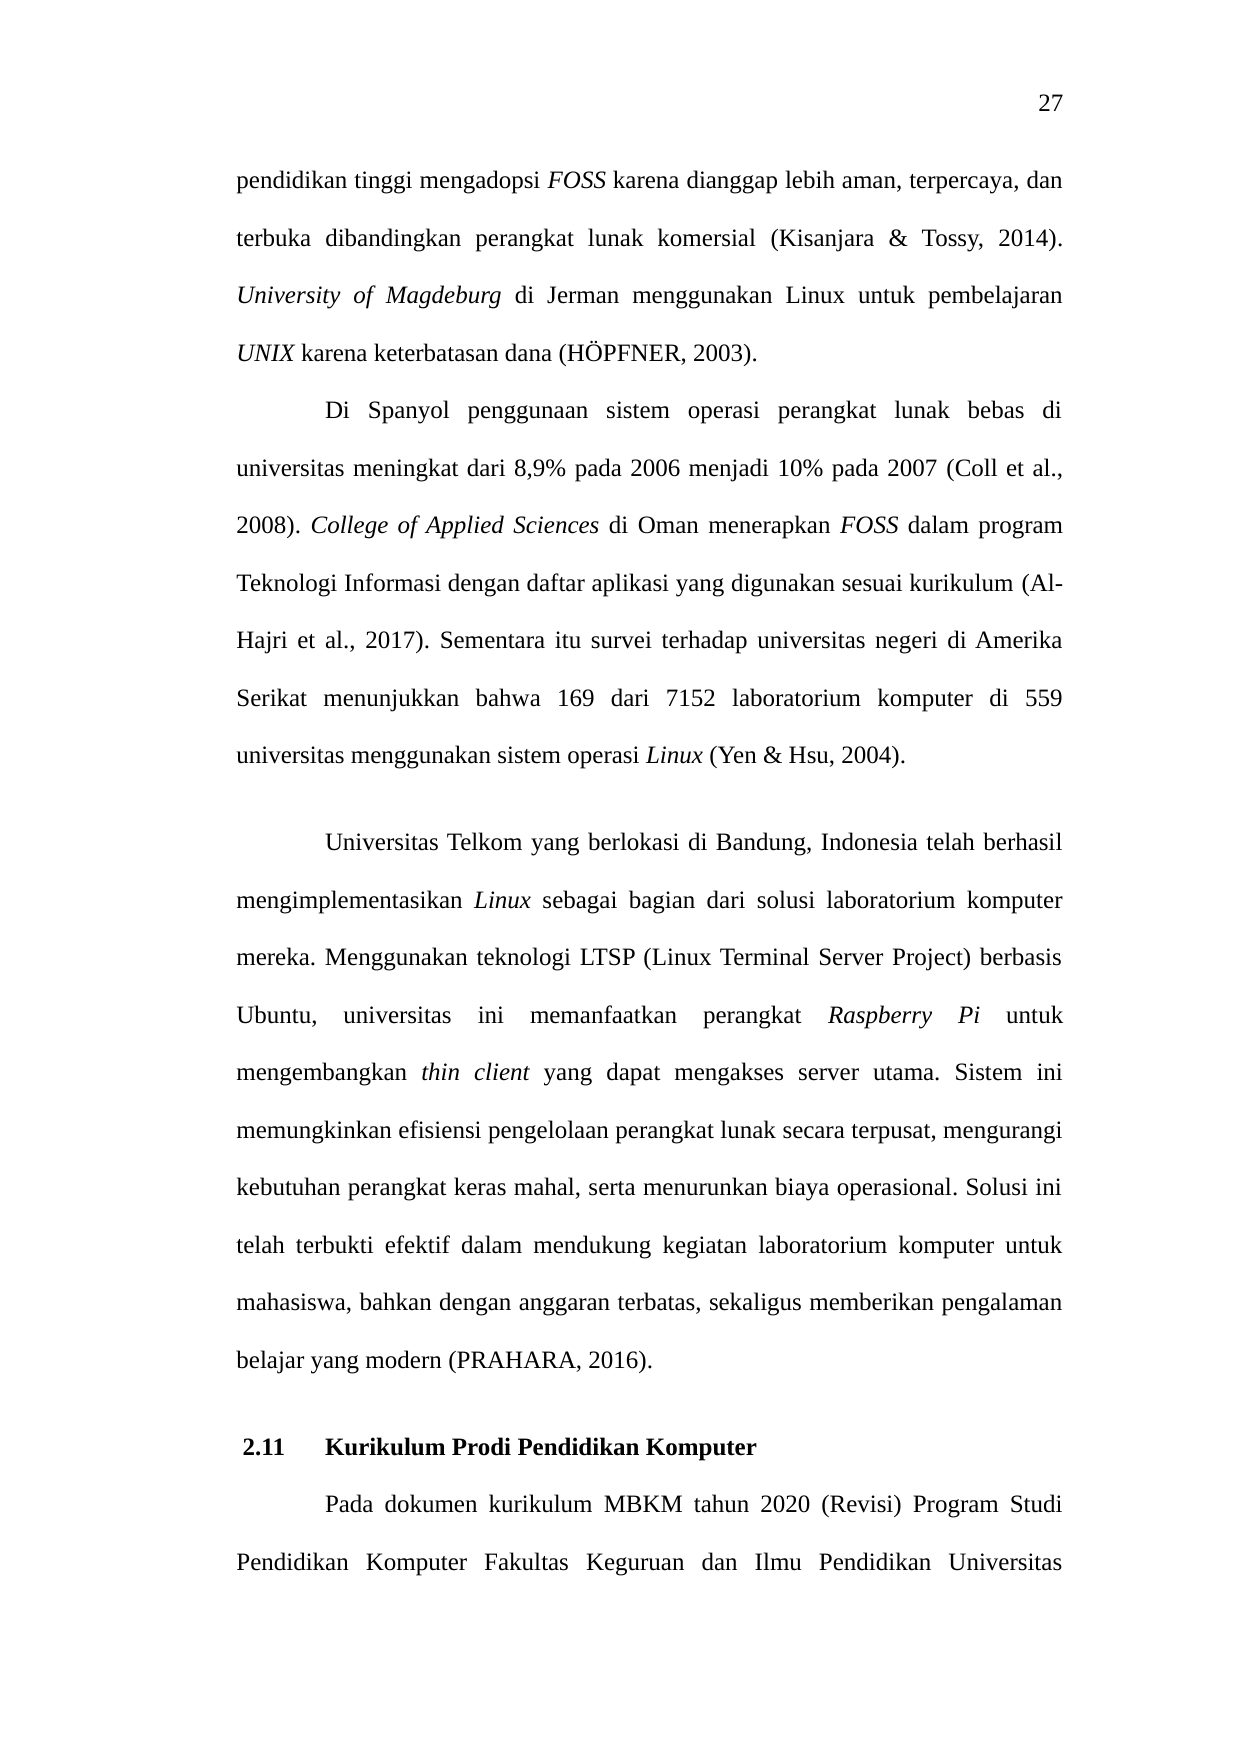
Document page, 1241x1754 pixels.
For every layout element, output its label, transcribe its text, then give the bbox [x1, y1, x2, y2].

text Universitas Telkom yang berlokasi di Bandung, Indonesia telah berhasil mengimplementasikan Linux sebagai bagian dari solusi laboratorium komputer mereka. Menggunakan teknologi LTSP (Linux Terminal Server Project) berbasis Ubuntu, universitas ini memanfaatkan perangkat Raspberry Pi untuk mengembangkan thin client yang dapat mengakses server utama. Sistem ini memungkinkan efisiensi pengelolaan perangkat lunak secara terpusat, mengurangi kebutuhan perangkat keras mahal, serta menurunkan biaya operasional. Solusi ini telah terbukti efektif dalam mendukung kegiatan laboratorium komputer untuk mahasiswa, bahkan dengan anggaran terbatas, sekaligus memberikan pengalaman belajar yang modern (PRAHARA, 2016)⁠. [236, 827, 1063, 1373]
text pendidikan tinggi mengadopsi FOSS karena dianggap lebih aman, terpercaya, dan terbuka dibandingkan perangkat lunak komersial (Kisanjara & Tossy, 2014)⁠. University of Magdeburg di Jerman menggunakan Linux untuk pembelajaran UNIX karena keterbatasan dana (HÖPFNER, 2003)⁠. [236, 165, 1063, 367]
text Di Spanyol penggunaan sistem operasi perangkat lunak bebas di universitas meningkat dari 8,9% pada 2006 menjadi 10% pada 2007 (Coll et al., 2008)⁠. College of Applied Sciences di Oman menerapkan FOSS dalam program Teknologi Informasi dengan daftar aplikasi yang digunakan sesuai kurikulum (Al-Hajri et al., 2017)⁠. Sementara itu survei terhadap universitas negeri di Amerika Serikat menunjukkan bahwa 169 dari 7152 laboratorium komputer di 559 universitas menggunakan sistem operasi Linux (Yen & Hsu, 2004)⁠. [236, 395, 1063, 769]
subtitle Kurikulum Prodi Pendidikan Komputer [236, 1432, 1063, 1461]
text Pada dokumen kurikulum MBKM tahun 2020 (Revisi) Program Studi Pendidikan Komputer Fakultas Keguruan dan Ilmu Pendidikan Universitas [236, 1489, 1063, 1576]
